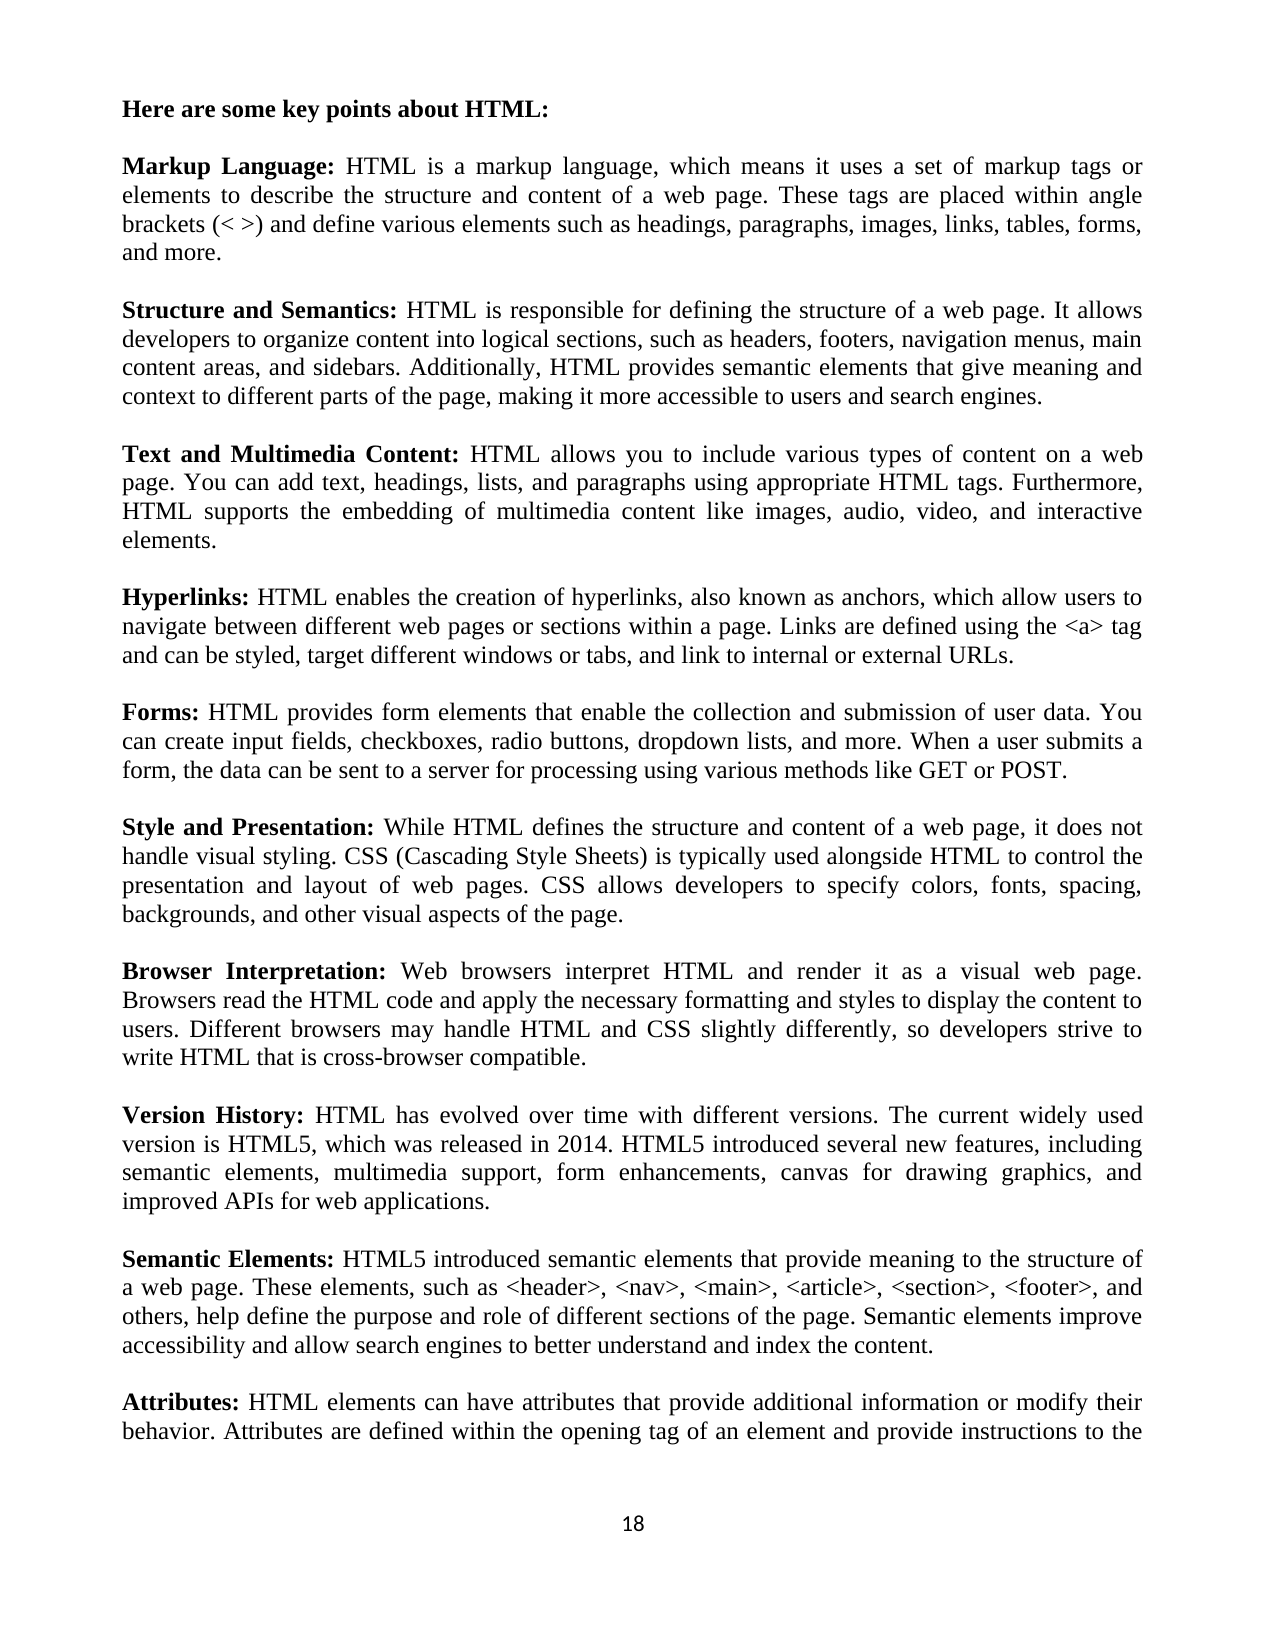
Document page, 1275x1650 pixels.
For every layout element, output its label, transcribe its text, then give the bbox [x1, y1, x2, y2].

text Forms: HTML provides form elements that enable the collection and submission of user data. You can create input fields, checkboxes, radio buttons, dropdown lists, and more. When a user submits a form, the data can be sent to a server for processing using various methods like GET or POST. [122, 697, 1144, 784]
text Hyperlinks: HTML enables the creation of hyperlinks, also known as anchors, which allow users to navigate between different web pages or sections within a page. Links are defined using the <a> tag and can be styled, target different windows or tabs, and link to internal or external URLs. [122, 582, 1144, 669]
text Style and Presentation: While HTML defines the structure and content of a web page, it does not handle visual styling. CSS (Cascading Style Sheets) is typically used alongside HTML to control the presentation and layout of web pages. CSS allows developers to specify colors, fonts, spacing, backgrounds, and other visual aspects of the page. [122, 812, 1144, 927]
text Semantic Elements: HTML5 introduced semantic elements that provide meaning to the structure of a web page. These elements, such as <header>, <nav>, <main>, <article>, <section>, <footer>, and others, help define the purpose and role of different sections of the page. Semantic elements improve accessibility and allow search engines to better understand and index the content. [122, 1244, 1144, 1359]
text Here are some key points about HTML: [122, 94, 1144, 122]
text Markup Language: HTML is a markup language, which means it uses a set of markup tags or elements to describe the structure and content of a web page. These tags are placed within angle brackets (< >) and define various elements such as headings, paragraphs, images, links, tables, forms, and more. [122, 151, 1144, 266]
text Attributes: HTML elements can have attributes that provide additional information or modify their behavior. Attributes are defined within the opening tag of an element and provide instructions to the [122, 1387, 1144, 1445]
text Text and Multimedia Content: HTML allows you to include various types of content on a web page. You can add text, headings, lists, and paragraphs using appropriate HTML tags. Furthermore, HTML supports the embedding of multimedia content like images, audio, video, and interactive elements. [122, 439, 1144, 554]
text Browser Interpretation: Web browsers interpret HTML and render it as a visual web page. Browsers read the HTML code and apply the necessary formatting and styles to display the content to users. Different browsers may handle HTML and CSS slightly differently, so developers strive to write HTML that is cross-browser compatible. [122, 956, 1144, 1071]
text Version History: HTML has evolved over time with different versions. The current widely used version is HTML5, which was released in 2014. HTML5 introduced several new features, including semantic elements, multimedia support, form enhancements, canvas for drawing graphics, and improved APIs for web applications. [122, 1100, 1144, 1215]
text Structure and Semantics: HTML is responsible for defining the structure of a web page. It allows developers to organize content into logical sections, such as headers, footers, navigation menus, main content areas, and sidebars. Additionally, HTML provides semantic elements that give meaning and context to different parts of the page, making it more accessible to users and search engines. [122, 295, 1144, 410]
